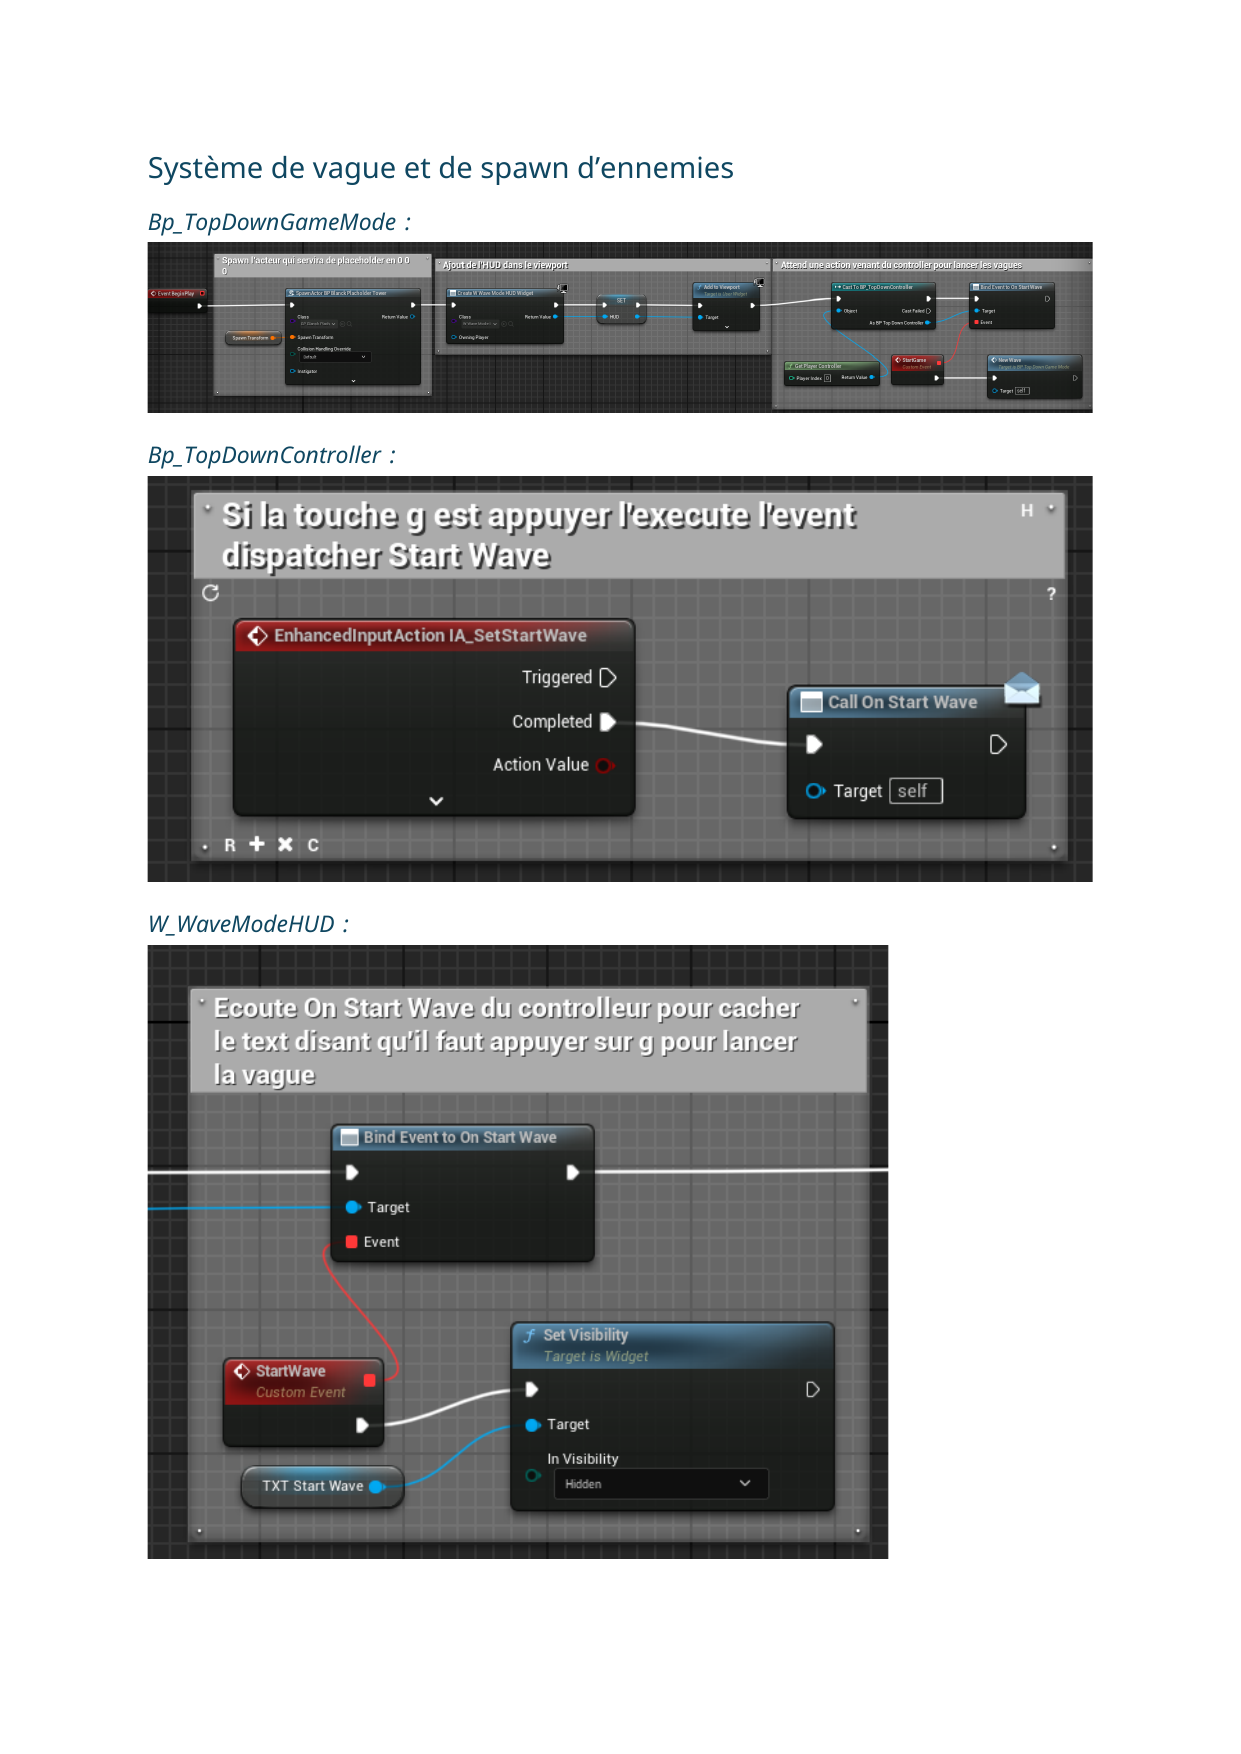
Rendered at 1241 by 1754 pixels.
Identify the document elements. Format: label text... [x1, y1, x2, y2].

subtitle Bp_TopDownGameMode : [148, 206, 1093, 237]
subtitle W_WaveModeHUD : [148, 908, 1093, 939]
subtitle Système de vague et de spawn d’ennemies [148, 148, 1093, 187]
subtitle Bp_TopDownController : [148, 439, 1093, 470]
